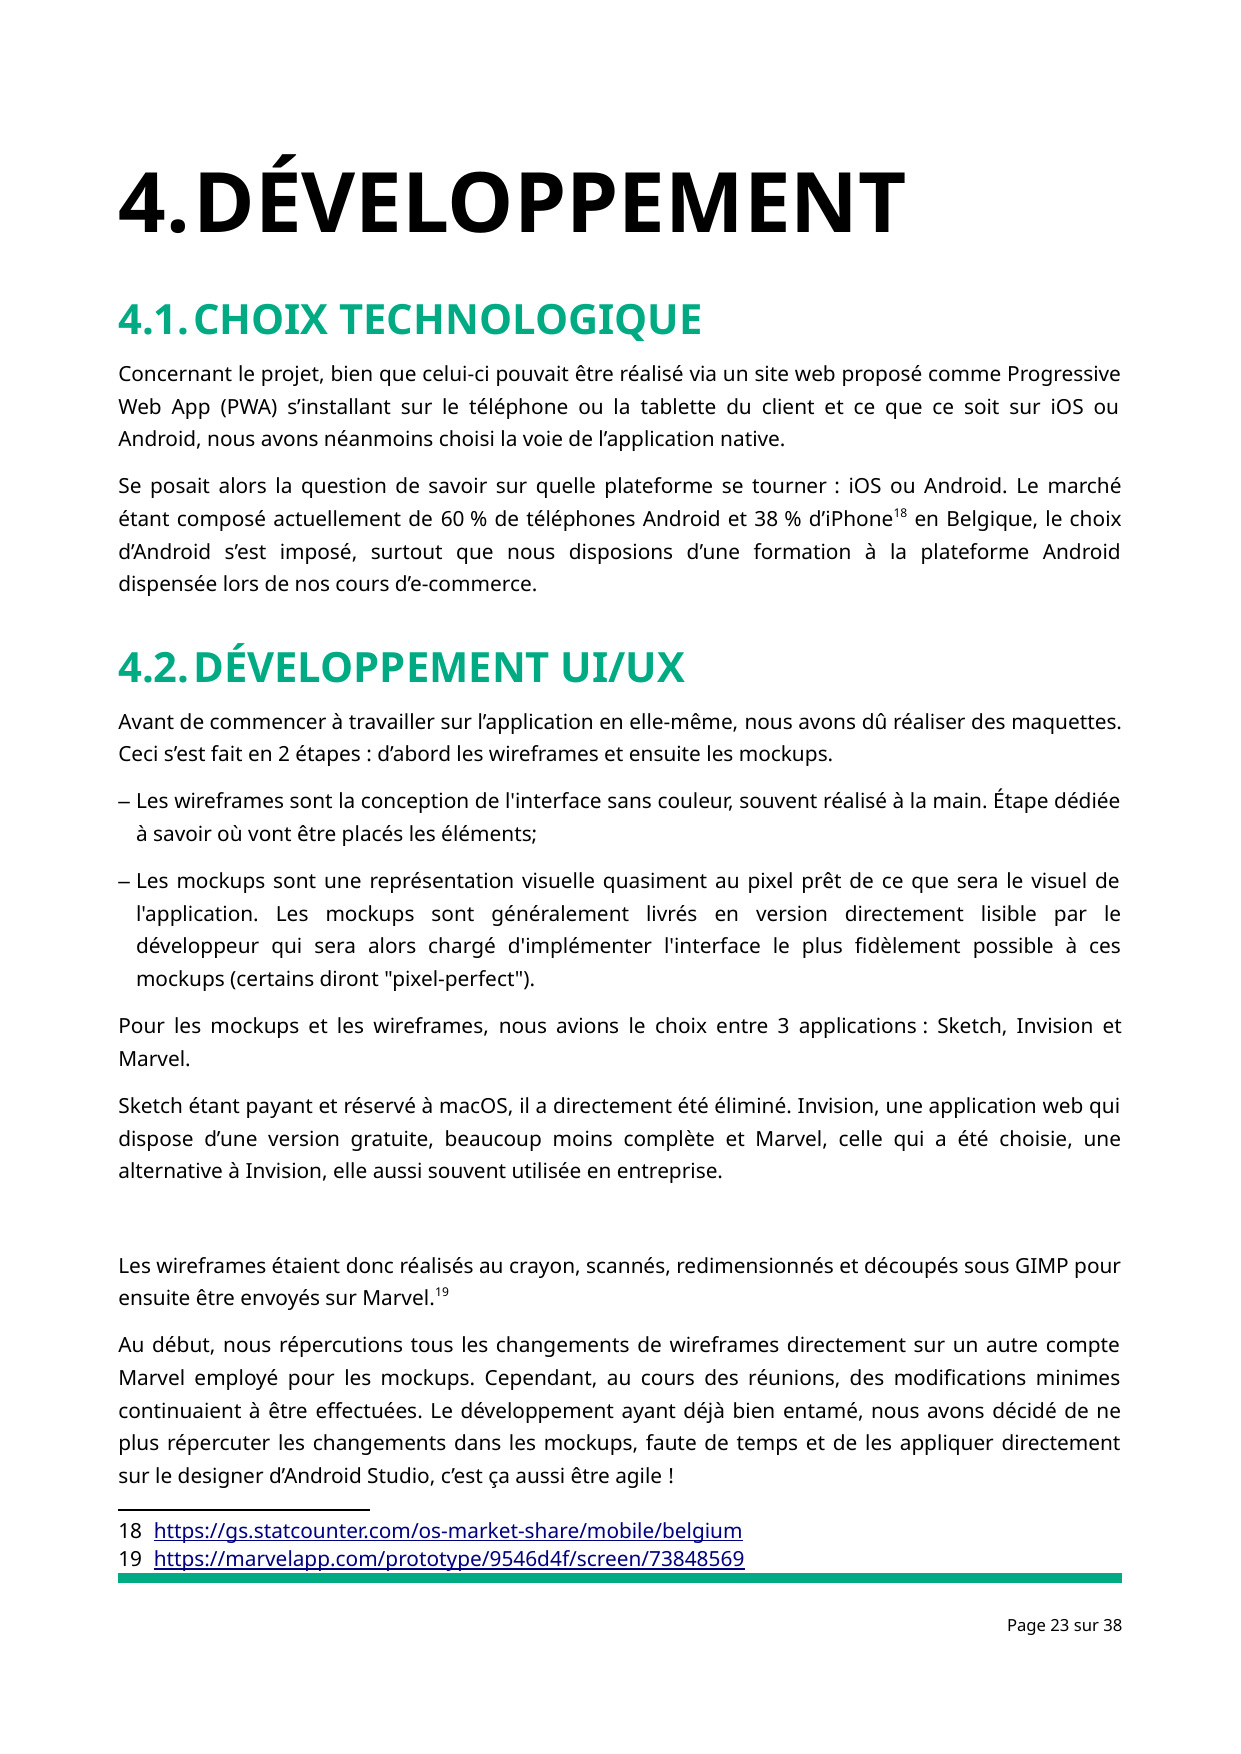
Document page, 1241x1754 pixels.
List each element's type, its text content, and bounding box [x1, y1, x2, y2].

subtitle Choix technologique [118, 290, 1122, 347]
text https://gs.statcounter.com/os-market-share/mobile/belgium [118, 1516, 1122, 1544]
subtitle Développement UI/UX [118, 637, 1122, 694]
list Les mockups sont une représentation visuelle quasiment au pixel prêt de ce que sera le visuel de l'application. Les mockups sont généralement livrés en version directement lisible par le développeur qui sera alors chargé d'implémenter l'interface le plus fidèlement possible à ces mockups (certains diront "pixel-perfect"). [118, 866, 1122, 993]
list Les wireframes sont la conception de l'interface sans couleur, souvent réalisé à la main. Étape dédiée à savoir où vont être placés les éléments; [118, 787, 1122, 848]
text Avant de commencer à travailler sur l’application en elle-même, nous avons dû réaliser des maquettes. Ceci s’est fait en 2 étapes : d’abord les wireframes et ensuite les mockups. [118, 707, 1122, 768]
text Les wireframes étaient donc réalisés au crayon, scannés, redimensionnés et découpés sous GIMP pour ensuite être envoyés sur Marvel. [118, 1251, 1122, 1312]
text Se posait alors la question de savoir sur quelle plateforme se tourner : iOS ou Android. Le marché étant composé actuellement de 60 % de téléphones Android et 38 % d’iPhone en Belgique, le choix d’Android s’est imposé, surtout que nous disposions d’une formation à la plateforme Android dispensée lors de nos cours d’e-commerce. [118, 472, 1122, 598]
subtitle Développement [118, 143, 1122, 257]
text Au début, nous répercutions tous les changements de wireframes directement sur un autre compte Marvel employé pour les mockups. Cependant, au cours des réunions, des modifications minimes continuaient à être effectuées. Le développement ayant déjà bien entamé, nous avons décidé de ne plus répercuter les changements dans les mockups, faute de temps et de les appliquer directement sur le designer d’Android Studio, c’est ça aussi être agile ! [118, 1331, 1122, 1489]
text Sketch étant payant et réservé à macOS, il a directement été éliminé. Invision, une application web qui dispose d’une version gratuite, beaucoup moins complète et Marvel, celle qui a été choisie, une alternative à Invision, elle aussi souvent utilisée en entreprise. [118, 1091, 1122, 1185]
text Pour les mockups et les wireframes, nous avions le choix entre 3 applications : Sketch, Invision et Marvel. [118, 1011, 1122, 1072]
text Concernant le projet, bien que celui-ci pouvait être réalisé via un site web proposé comme Progressive Web App (PWA) s’installant sur le téléphone ou la tablette du client et ce que ce soit sur iOS ou Android, nous avons néanmoins choisi la voie de l’application native. [118, 359, 1122, 453]
text https://marvelapp.com/prototype/9546d4f/screen/73848569 [118, 1544, 1122, 1573]
